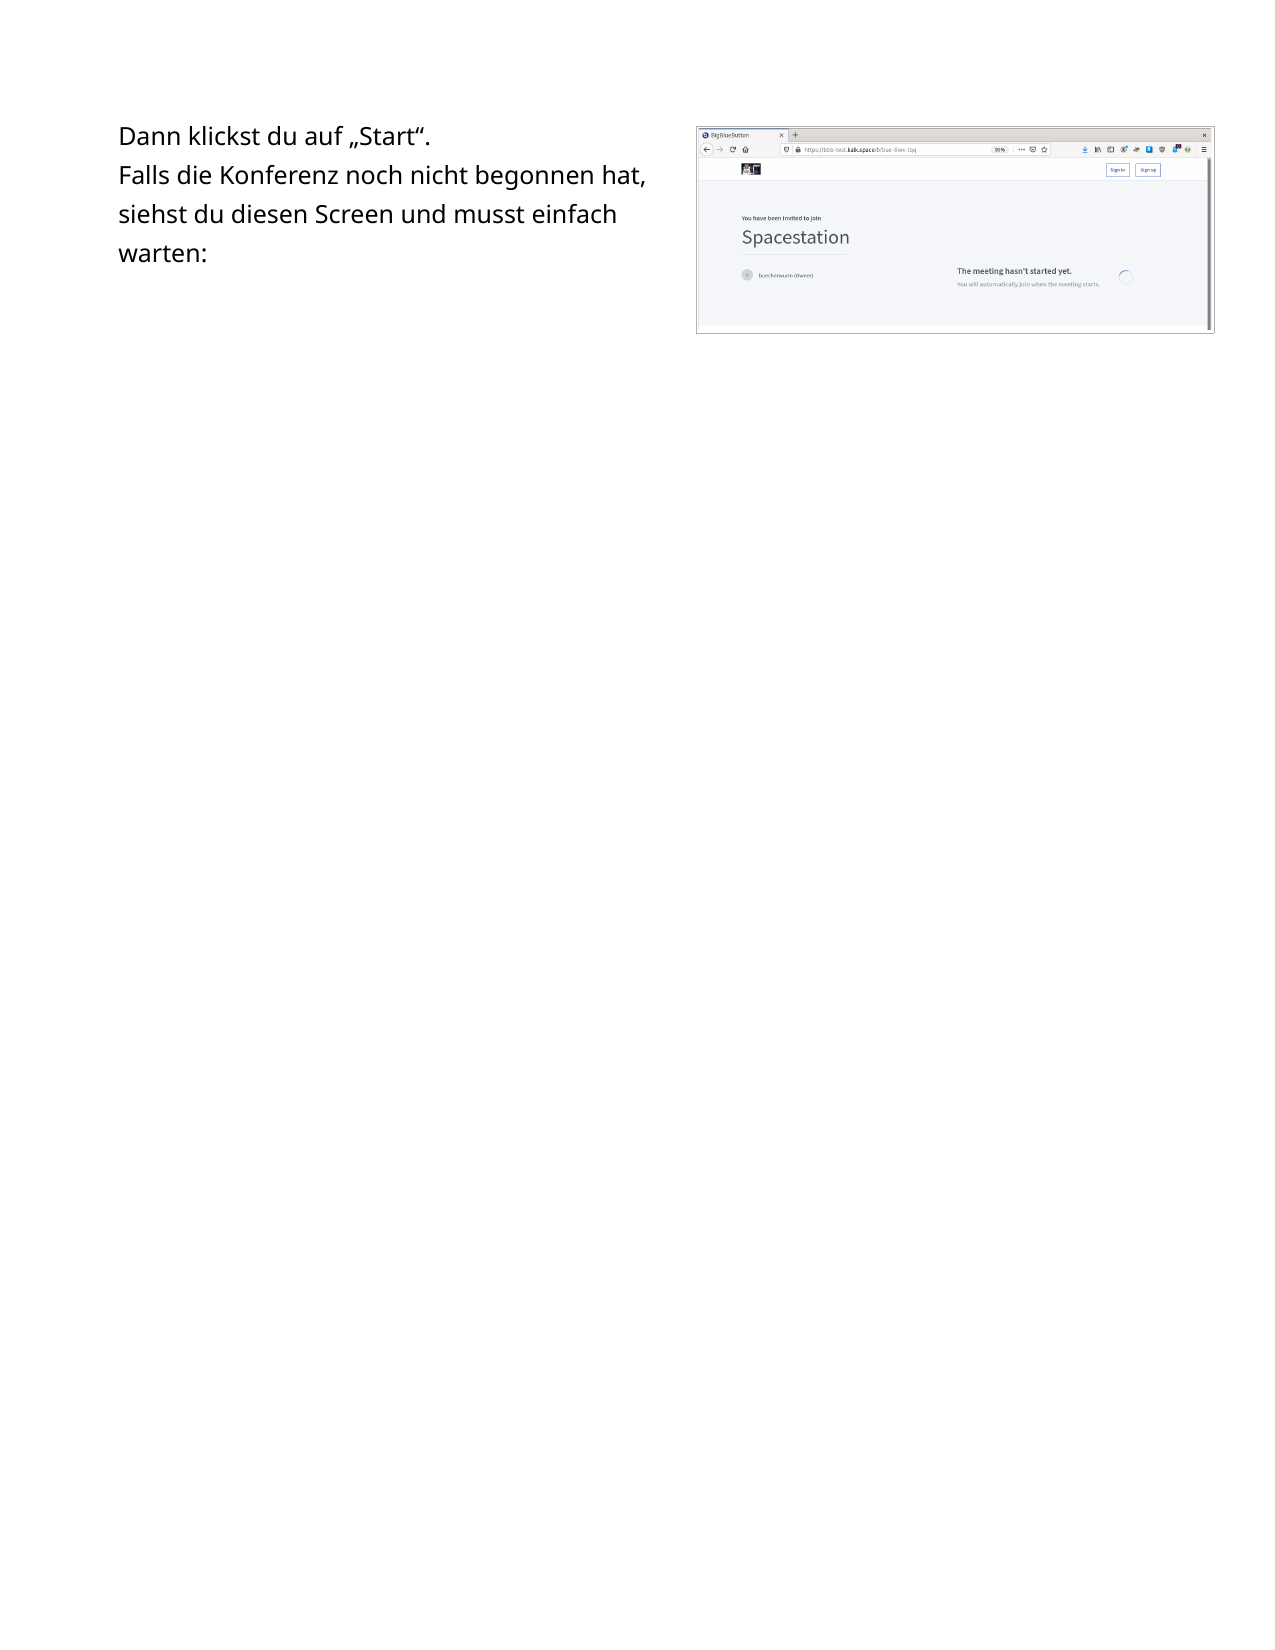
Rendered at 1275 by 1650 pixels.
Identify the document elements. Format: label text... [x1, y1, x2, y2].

text [697, 127, 1214, 333]
text Dann klickst du auf „Start“. [118, 118, 1216, 152]
text Falls die Konferenz noch nicht begonnen hat, siehst du diesen Screen und musst einfach warten: [118, 157, 696, 270]
picture [698, 128, 1212, 330]
